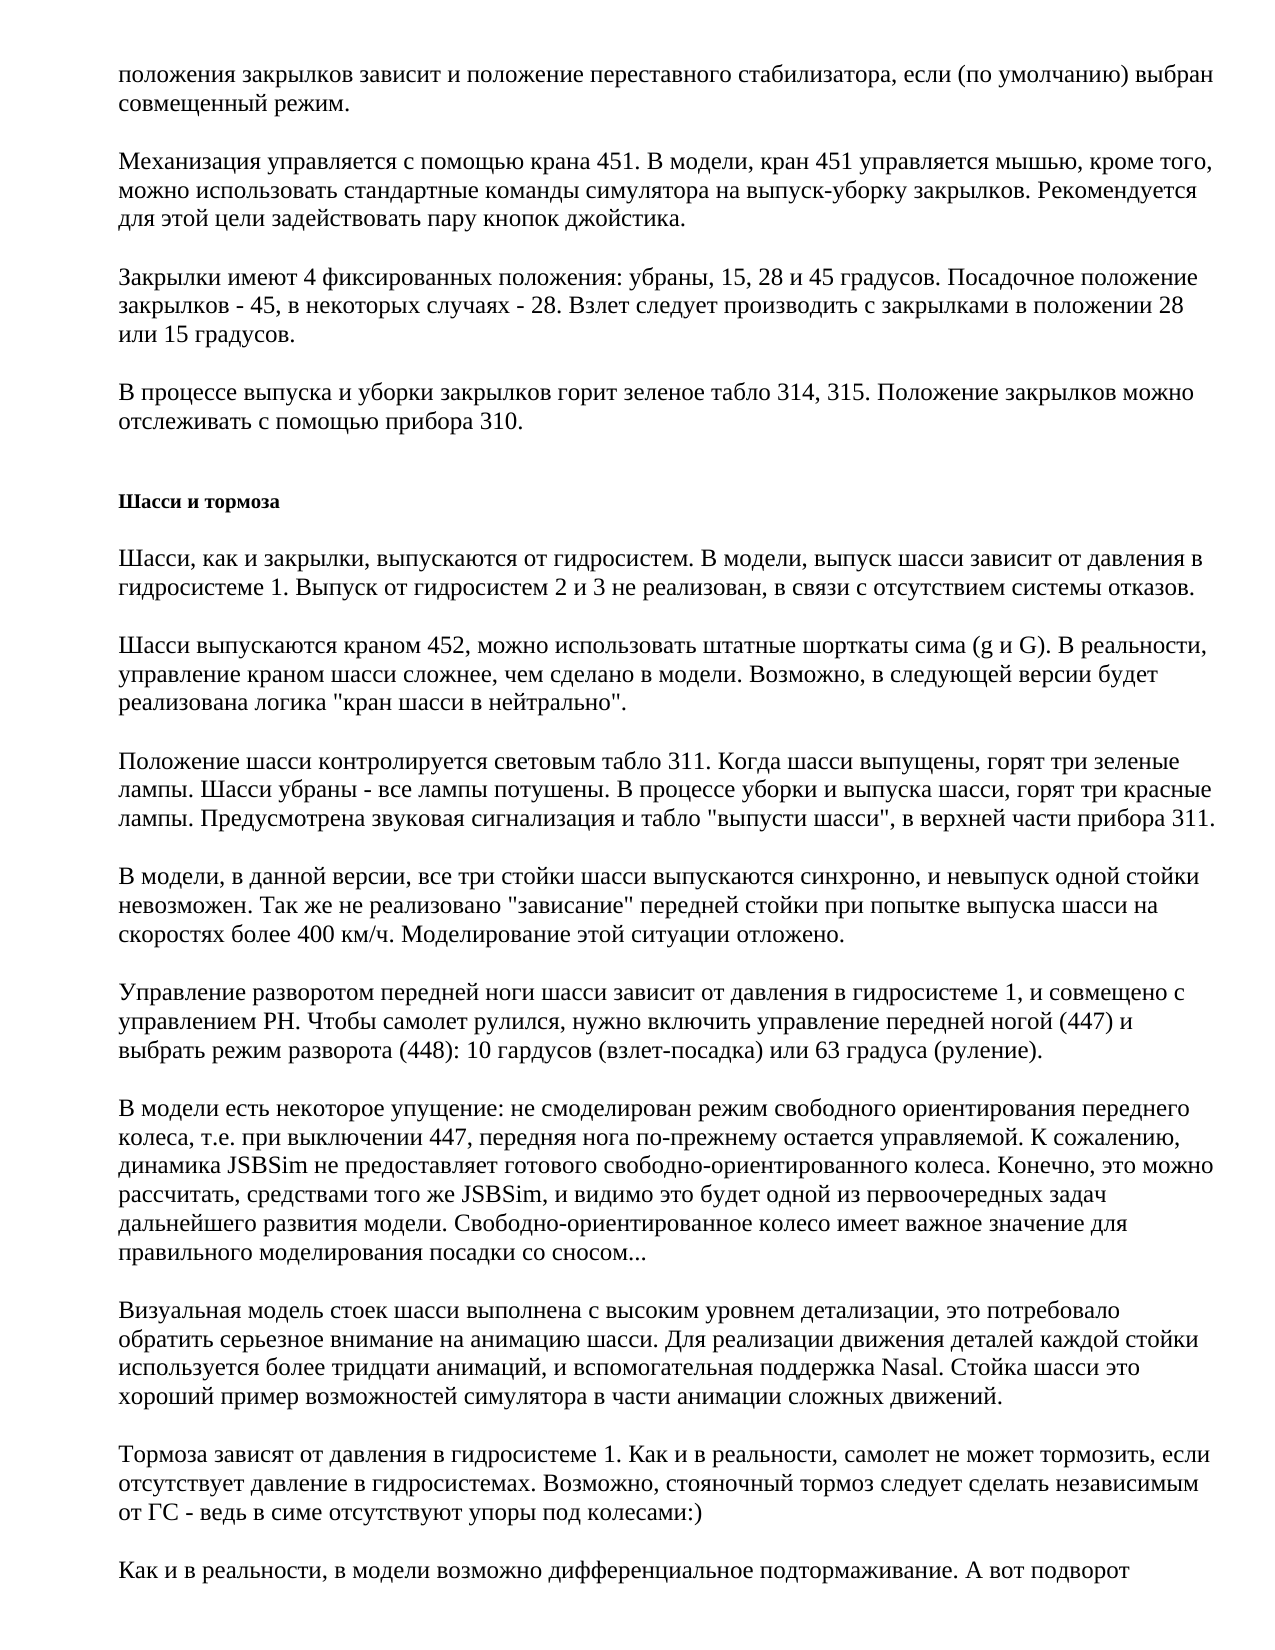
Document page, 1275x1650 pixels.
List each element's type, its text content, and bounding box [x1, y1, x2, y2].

text Как и в реальности, в модели возможно дифференциальное подтормаживание. А вот подворот [118, 1555, 1216, 1584]
text Положение шасси контролируется световым табло 311. Когда шасси выпущены, горят три зеленые лампы. Шасси убраны - все лампы потушены. В процессе уборки и выпуска шасси, горят три красные лампы. Предусмотрена звуковая сигнализация и табло "выпусти шасси", в верхней части прибора 311. [118, 746, 1216, 832]
text Закрылки имеют 4 фиксированных положения: убраны, 15, 28 и 45 градусов. Посадочное положение закрылков - 45, в некоторых случаях - 28. Взлет следует производить с закрылками в положении 28 или 15 градусов. [118, 262, 1216, 348]
text Шасси выпускаются краном 452, можно использовать штатные шорткаты сима (g и G). В реальности, управление краном шасси сложнее, чем сделано в модели. Возможно, в следующей версии будет реализована логика "кран шасси в нейтрально". [118, 630, 1216, 716]
text Тормоза зависят от давления в гидросистеме 1. Как и в реальности, самолет не может тормозить, если отсутствует давление в гидросистемах. Возможно, стояночный тормоз следует сделать независимым от ГС - ведь в симе отсутствуют упоры под колесами:) [118, 1439, 1216, 1526]
text В процессе выпуска и уборки закрылков горит зеленое табло 314, 315. Положение закрылков можно отслеживать с помощью прибора 310. [118, 377, 1216, 435]
text Механизация управляется с помощью крана 451. В модели, кран 451 управляется мышью, кроме того, можно использовать стандартные команды симулятора на выпуск-уборку закрылков. Рекомендуется для этой цели задействовать пару кнопок джойстика. [118, 146, 1216, 232]
subtitle Шасси и тормоза [118, 489, 1216, 513]
text В модели есть некоторое упущение: не смоделирован режим свободного ориентирования переднего колеса, т.е. при выключении 447, передняя нога по-прежнему остается управляемой. К сожалению, динамика JSBSim не предоставляет готового свободно-ориентированного колеса. Конечно, это можно рассчитать, средствами того же JSBSim, и видимо это будет одной из первоочередных задач дальнейшего развития модели. Свободно-ориентированное колесо имеет важное значение для правильного моделирования посадки со сносом... [118, 1093, 1216, 1265]
text Визуальная модель стоек шасси выполнена с высоким уровнем детализации, это потребовало обратить серьезное внимание на анимацию шасси. Для реализации движения деталей каждой стойки используется более тридцати анимаций, и вспомогательная поддержка Nasal. Стойка шасси это хороший пример возможностей симулятора в части анимации сложных движений. [118, 1295, 1216, 1410]
text В модели, в данной версии, все три стойки шасси выпускаются синхронно, и невыпуск одной стойки невозможен. Так же не реализовано "зависание" передней стойки при попытке выпуска шасси на скоростях более 400 км/ч. Моделирование этой ситуации отложено. [118, 861, 1216, 948]
text положения закрылков зависит и положение переставного стабилизатора, если (по умолчанию) выбран совмещенный режим. [118, 59, 1216, 117]
text Шасси, как и закрылки, выпускаются от гидросистем. В модели, выпуск шасси зависит от давления в гидросистеме 1. Выпуск от гидросистем 2 и 3 не реализован, в связи с отсутствием системы отказов. [118, 543, 1216, 601]
text Управление разворотом передней ноги шасси зависит от давления в гидросистеме 1, и совмещено с управлением РН. Чтобы самолет рулился, нужно включить управление передней ногой (447) и выбрать режим разворота (448): 10 гардусов (взлет-посадка) или 63 градуса (руление). [118, 977, 1216, 1063]
